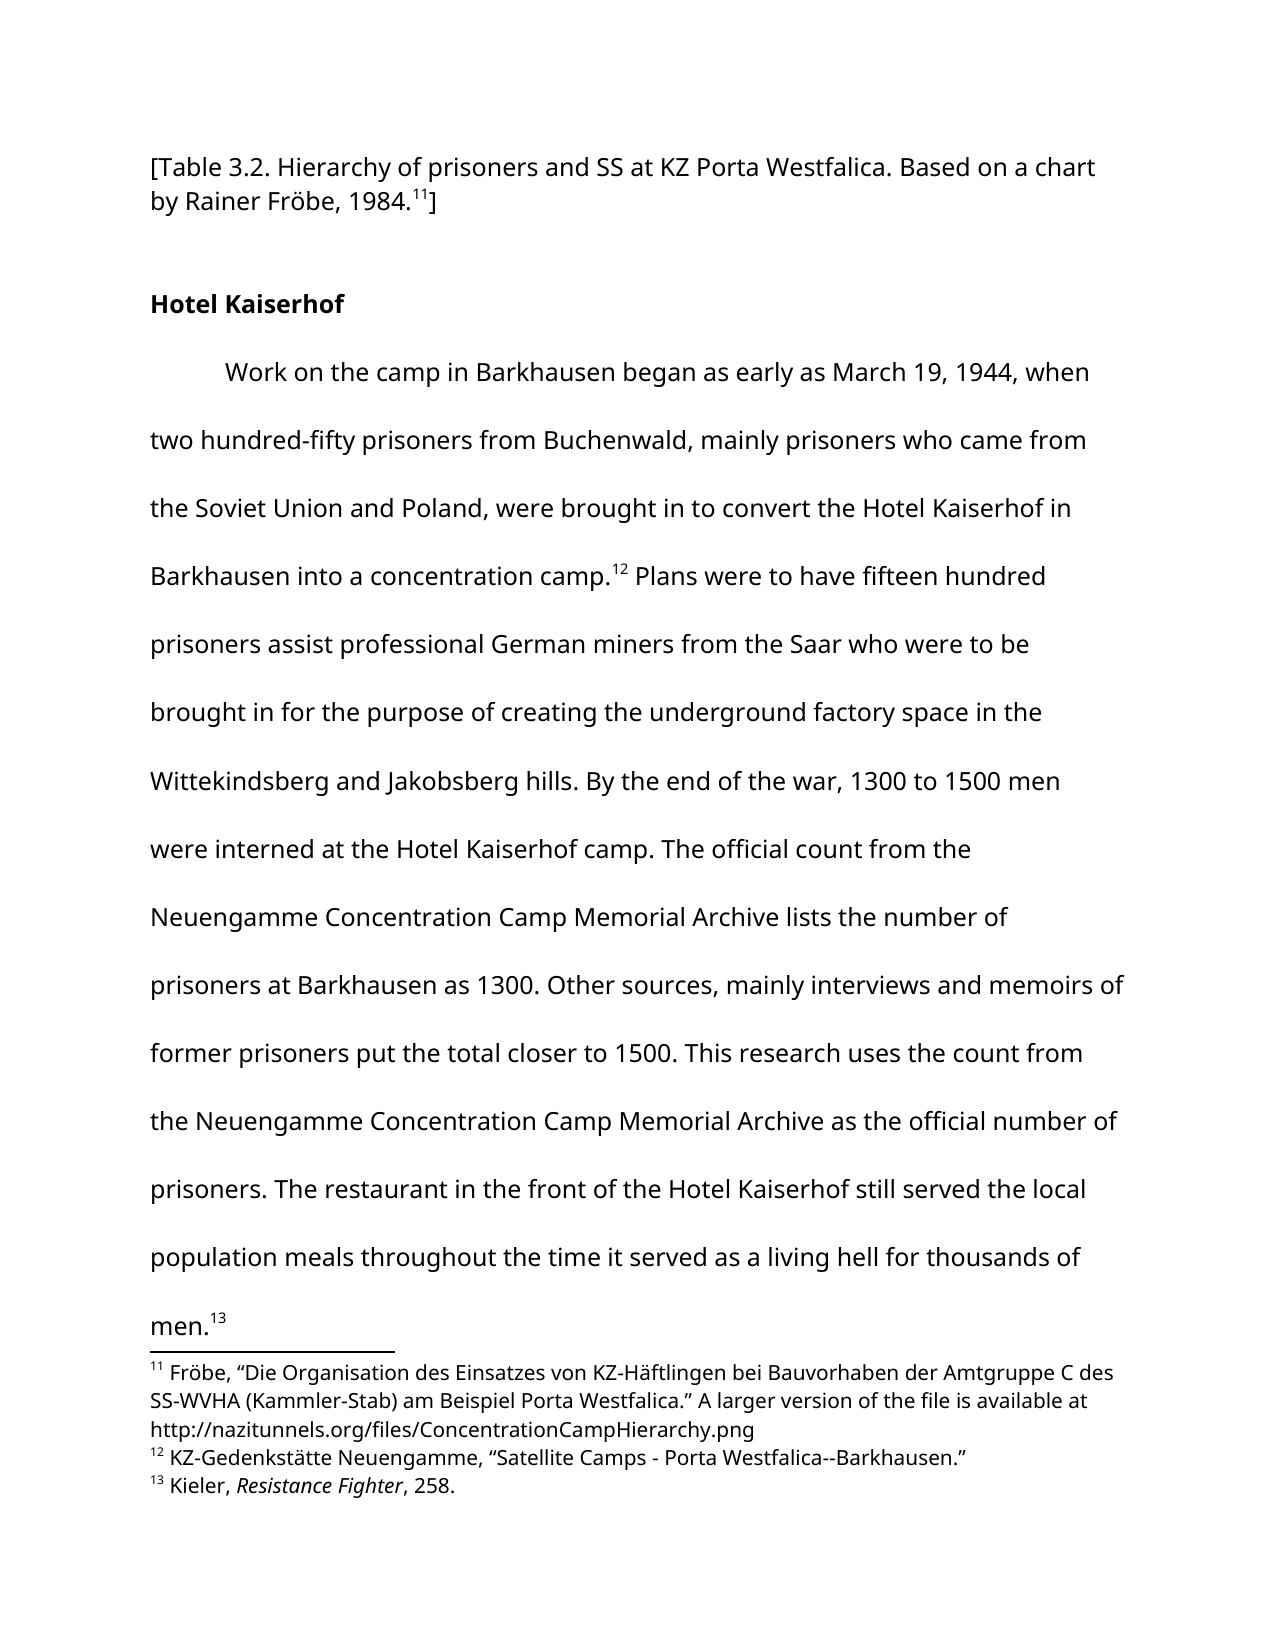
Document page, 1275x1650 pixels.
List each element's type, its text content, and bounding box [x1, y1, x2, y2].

text KZ-Gedenkstätte Neuengamme, “Satellite Camps - Porta Westfalica--Barkhausen.” [150, 1443, 1125, 1472]
text Kieler, Resistance Fighter, 258. [150, 1472, 1125, 1500]
text Fröbe, “Die Organisation des Einsatzes von KZ-Häftlingen bei Bauvorhaben der Amtgruppe C des SS-WVHA (Kammler-Stab) am Beispiel Porta Westfalica.” A larger version of the file is available at http://nazitunnels.org/files/ConcentrationCampHierarchy.png [150, 1358, 1125, 1443]
text Hotel Kaiserhof [150, 286, 1125, 320]
text Work on the camp in Barkhausen began as early as March 19, 1944, when two hundred-fifty prisoners from Buchenwald, mainly prisoners who came from the Soviet Union and Poland, were brought in to convert the Hotel Kaiserhof in Barkhausen into a concentration camp. Plans were to have fifteen hundred prisoners assist professional German miners from the Saar who were to be brought in for the purpose of creating the underground factory space in the Wittekindsberg and Jakobsberg hills. By the end of the war, 1300 to 1500 men were interned at the Hotel Kaiserhof camp. The official count from the Neuengamme Concentration Camp Memorial Archive lists the number of prisoners at Barkhausen as 1300. Other sources, mainly interviews and memoirs of former prisoners put the total closer to 1500. This research uses the count from the Neuengamme Concentration Camp Memorial Archive as the official number of prisoners. The restaurant in the front of the Hotel Kaiserhof still served the local population meals throughout the time it served as a living hell for thousands of men. [150, 354, 1125, 1342]
text [Table 3.2. Hierarchy of prisoners and SS at KZ Porta Westfalica. Based on a chart by Rainer Fröbe, 1984.] [150, 150, 1125, 218]
